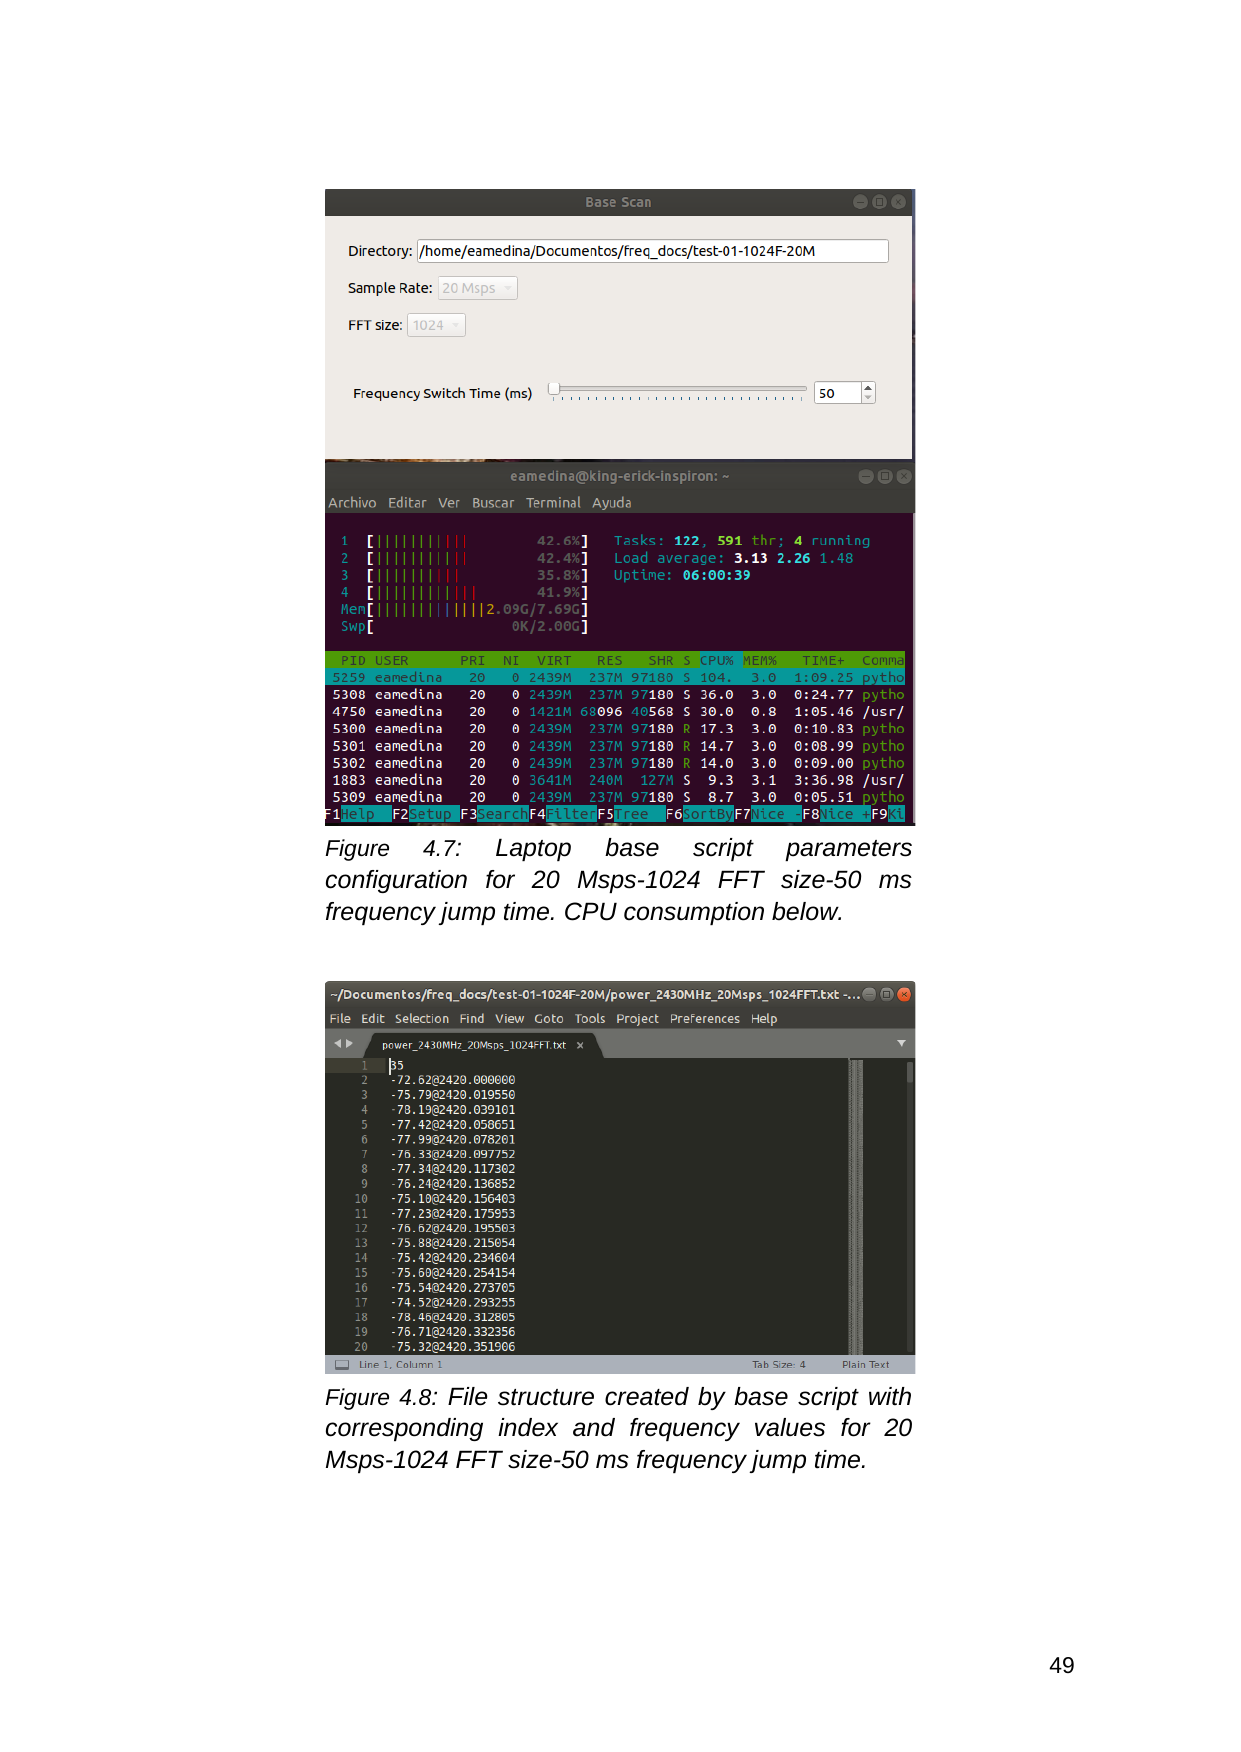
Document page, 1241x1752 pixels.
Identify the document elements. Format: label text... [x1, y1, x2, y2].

text Figure 4.8: File structure created by base script with corresponding index and frequency values for 20 Msps-1024 FFT size-50 ms frequency jump time. [325, 1374, 915, 1473]
picture [325, 981, 916, 1374]
text Figure 4.7: Laptop base script parameters configuration for 20 Msps-1024 FFT size-50 ms frequency jump time. CPU consumption below. [325, 826, 915, 925]
picture [325, 189, 916, 826]
